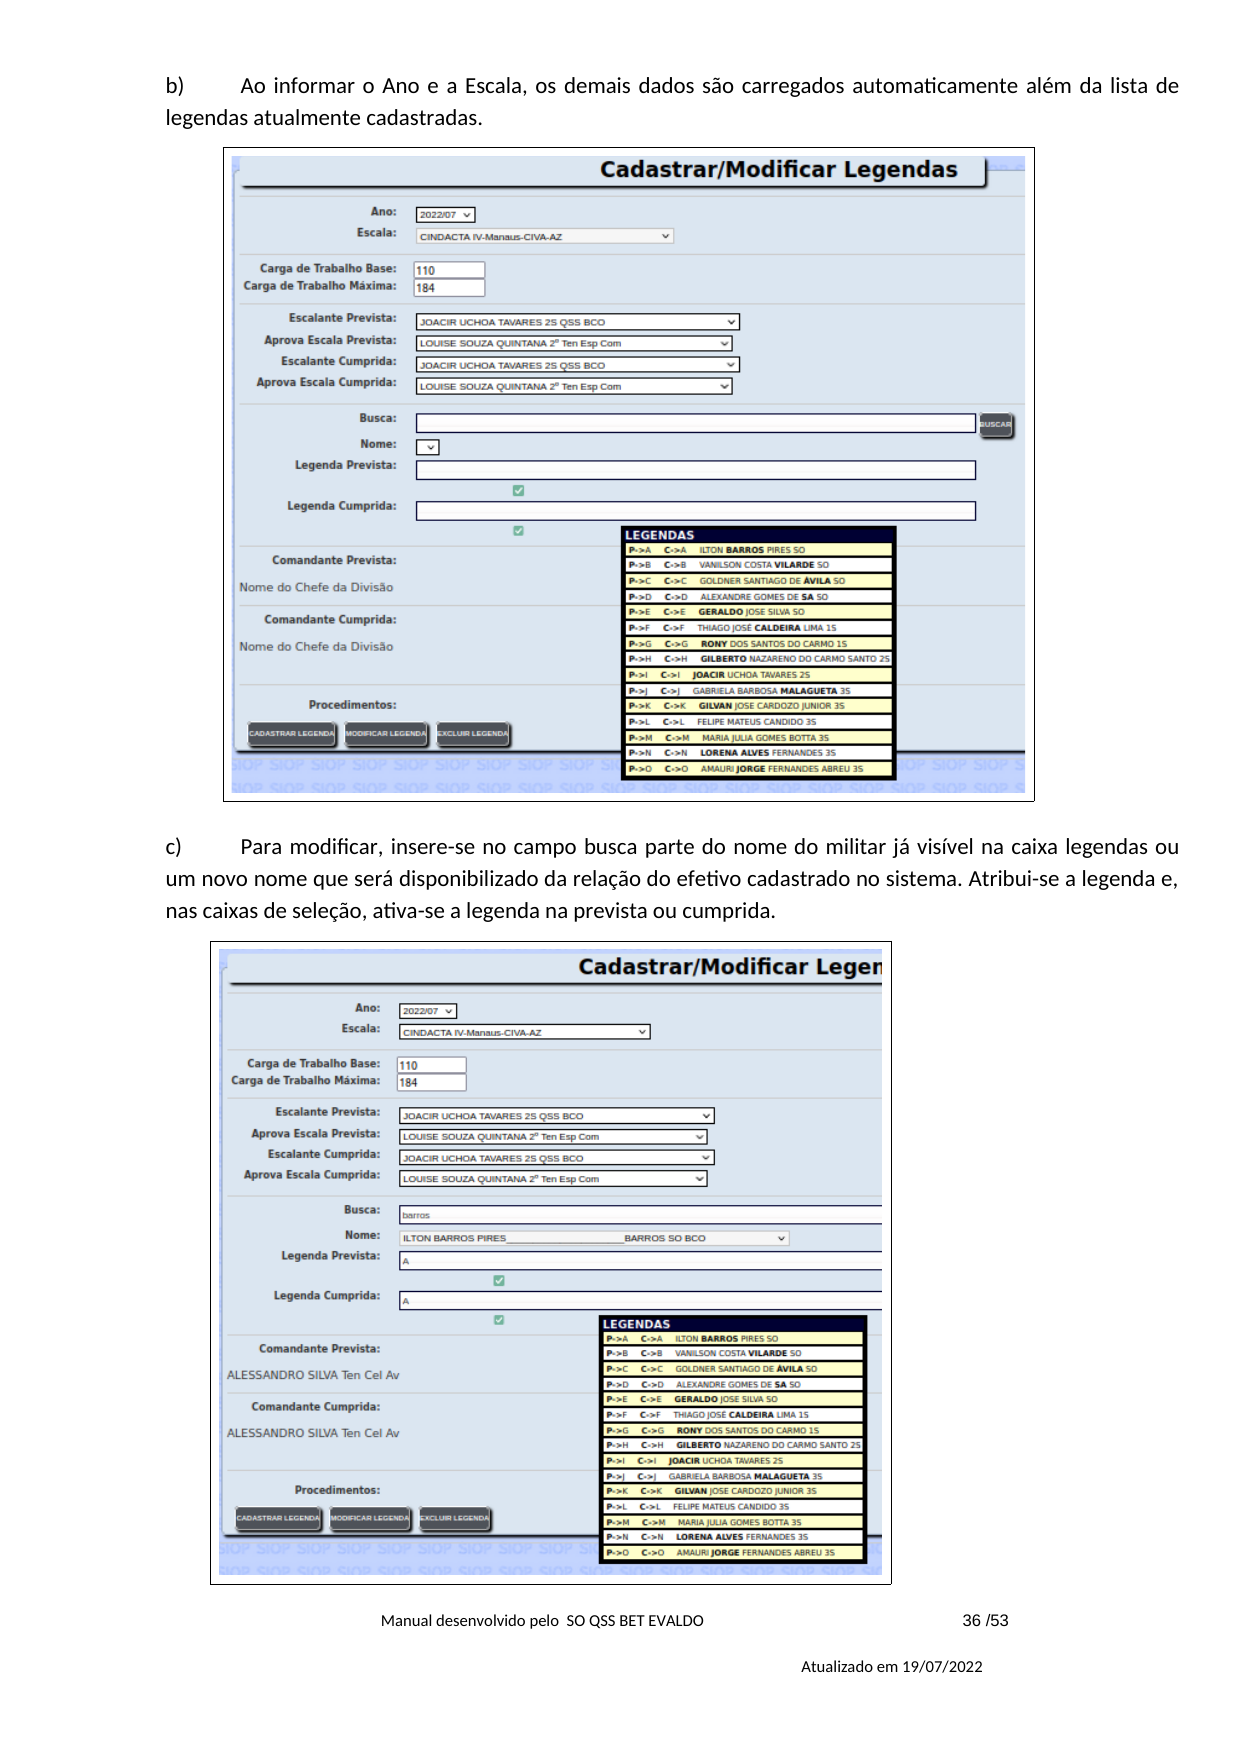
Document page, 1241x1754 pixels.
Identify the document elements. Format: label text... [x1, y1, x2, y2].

picture [219, 949, 882, 1575]
list Ao informar o Ano e a Escala, os demais dados são carregados automaticamente além da lista de legendas atualmente cadastradas. [165, 71, 1181, 131]
list Para modificar, insere-se no campo busca parte do nome do militar já visível na caixa legendas ou um novo nome que será disponibilizado da relação do efetivo cadastrado no sistema. Atribui-se a legenda e, nas caixas de seleção, ativa-se a legenda na prevista ou cumprida. [165, 832, 1181, 924]
picture [231, 156, 1026, 793]
